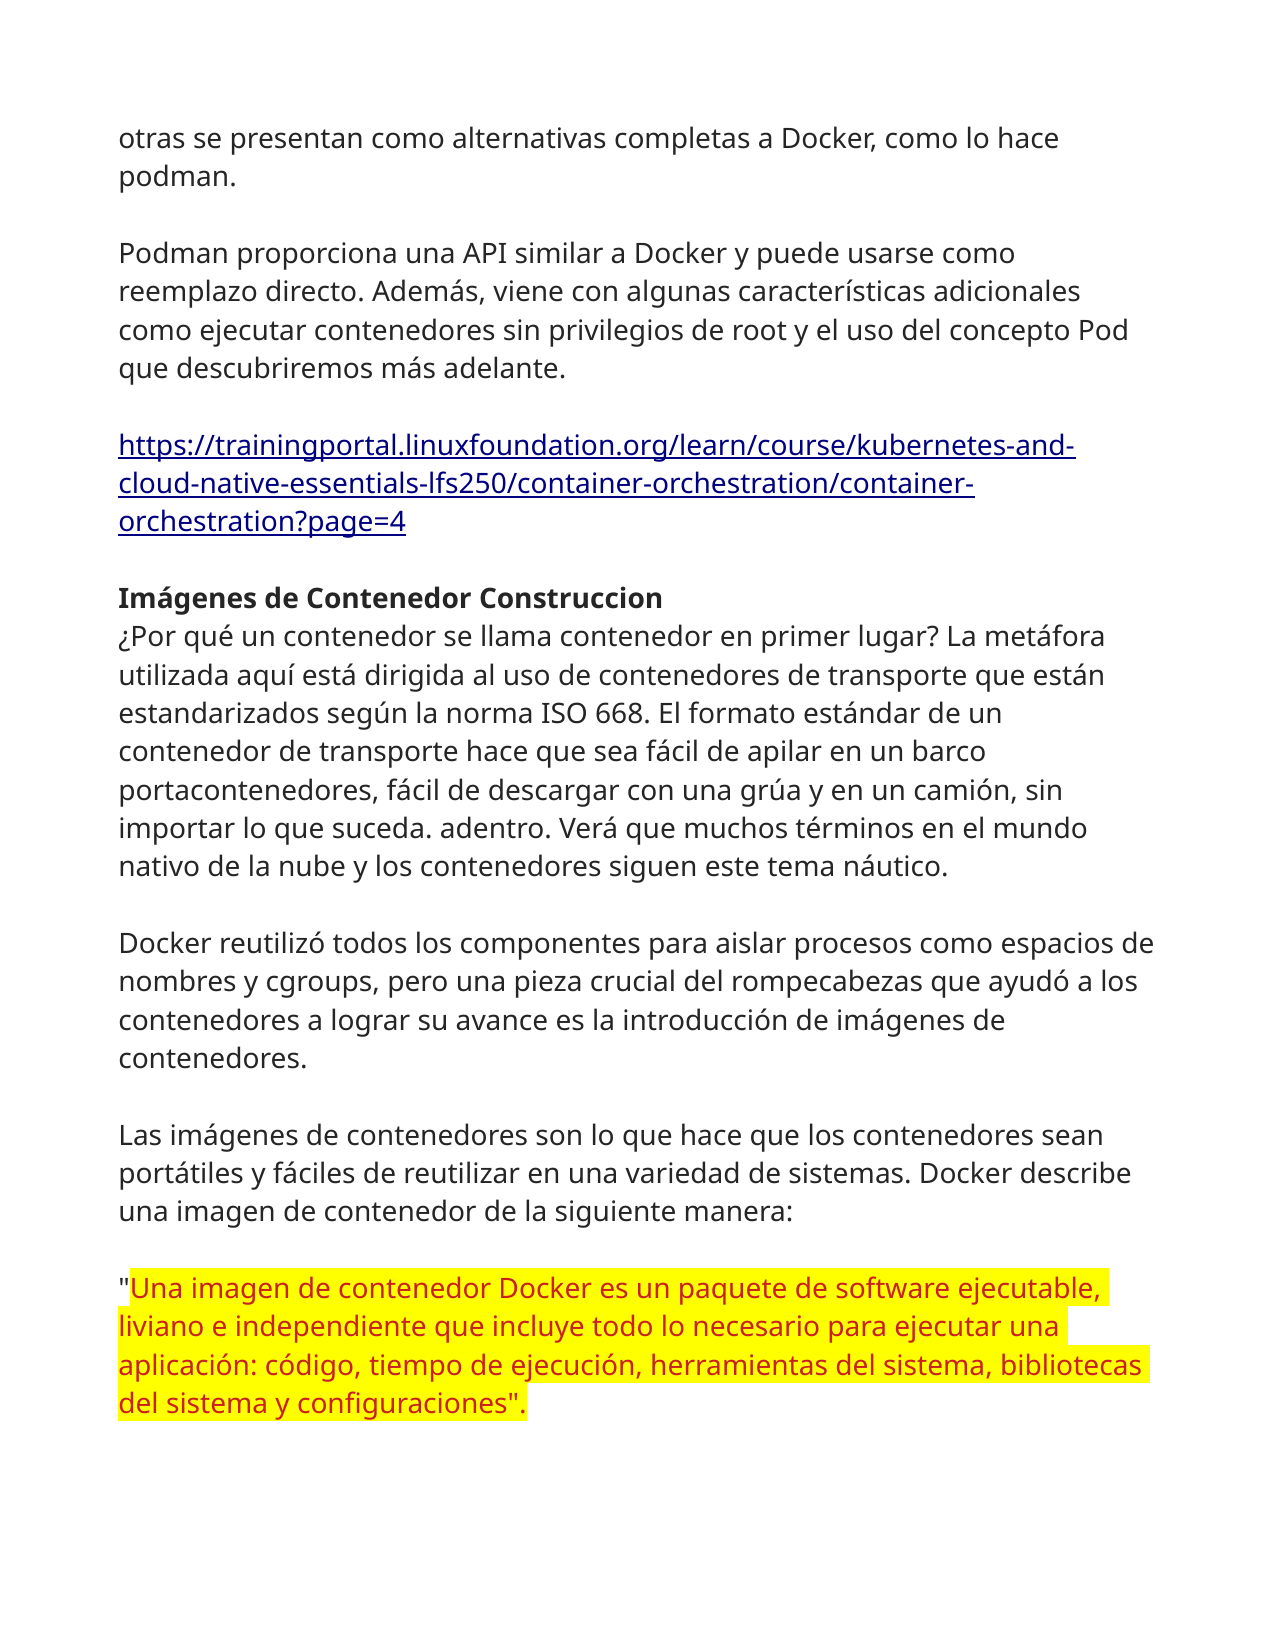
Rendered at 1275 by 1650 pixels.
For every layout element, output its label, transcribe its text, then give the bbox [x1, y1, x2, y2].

text Las imágenes de contenedores son lo que hace que los contenedores sean portátiles y fáciles de reutilizar en una variedad de sistemas. Docker describe una imagen de contenedor de la siguiente manera: [118, 1115, 1157, 1230]
text otras se presentan como alternativas completas a Docker, como lo hace podman. [118, 118, 1157, 195]
text ¿Por qué un contenedor se llama contenedor en primer lugar? La metáfora utilizada aquí está dirigida al uso de contenedores de transporte que están estandarizados según la norma ISO 668. El formato estándar de un contenedor de transporte hace que sea fácil de apilar en un barco portacontenedores, fácil de descargar con una grúa y en un camión, sin importar lo que suceda. adentro. Verá que muchos términos en el mundo nativo de la nube y los contenedores siguen este tema náutico. [118, 616, 1157, 885]
text https://trainingportal.linuxfoundation.org/learn/course/kubernetes-and-cloud-native-essentials-lfs250/container-orchestration/container-orchestration?page=4 [118, 425, 1157, 540]
text Podman proporciona una API similar a Docker y puede usarse como reemplazo directo. Además, viene con algunas características adicionales como ejecutar contenedores sin privilegios de root y el uso del concepto Pod que descubriremos más adelante. [118, 233, 1157, 386]
text "Una imagen de contenedor Docker es un paquete de software ejecutable, liviano e independiente que incluye todo lo necesario para ejecutar una aplicación: código, tiempo de ejecución, herramientas del sistema, bibliotecas del sistema y configuraciones". [118, 1268, 1157, 1421]
text Docker reutilizó todos los componentes para aislar procesos como espacios de nombres y cgroups, pero una pieza crucial del rompecabezas que ayudó a los contenedores a lograr su avance es la introducción de imágenes de contenedores. [118, 923, 1157, 1076]
text Imágenes de Contenedor Construccion [118, 578, 1157, 616]
